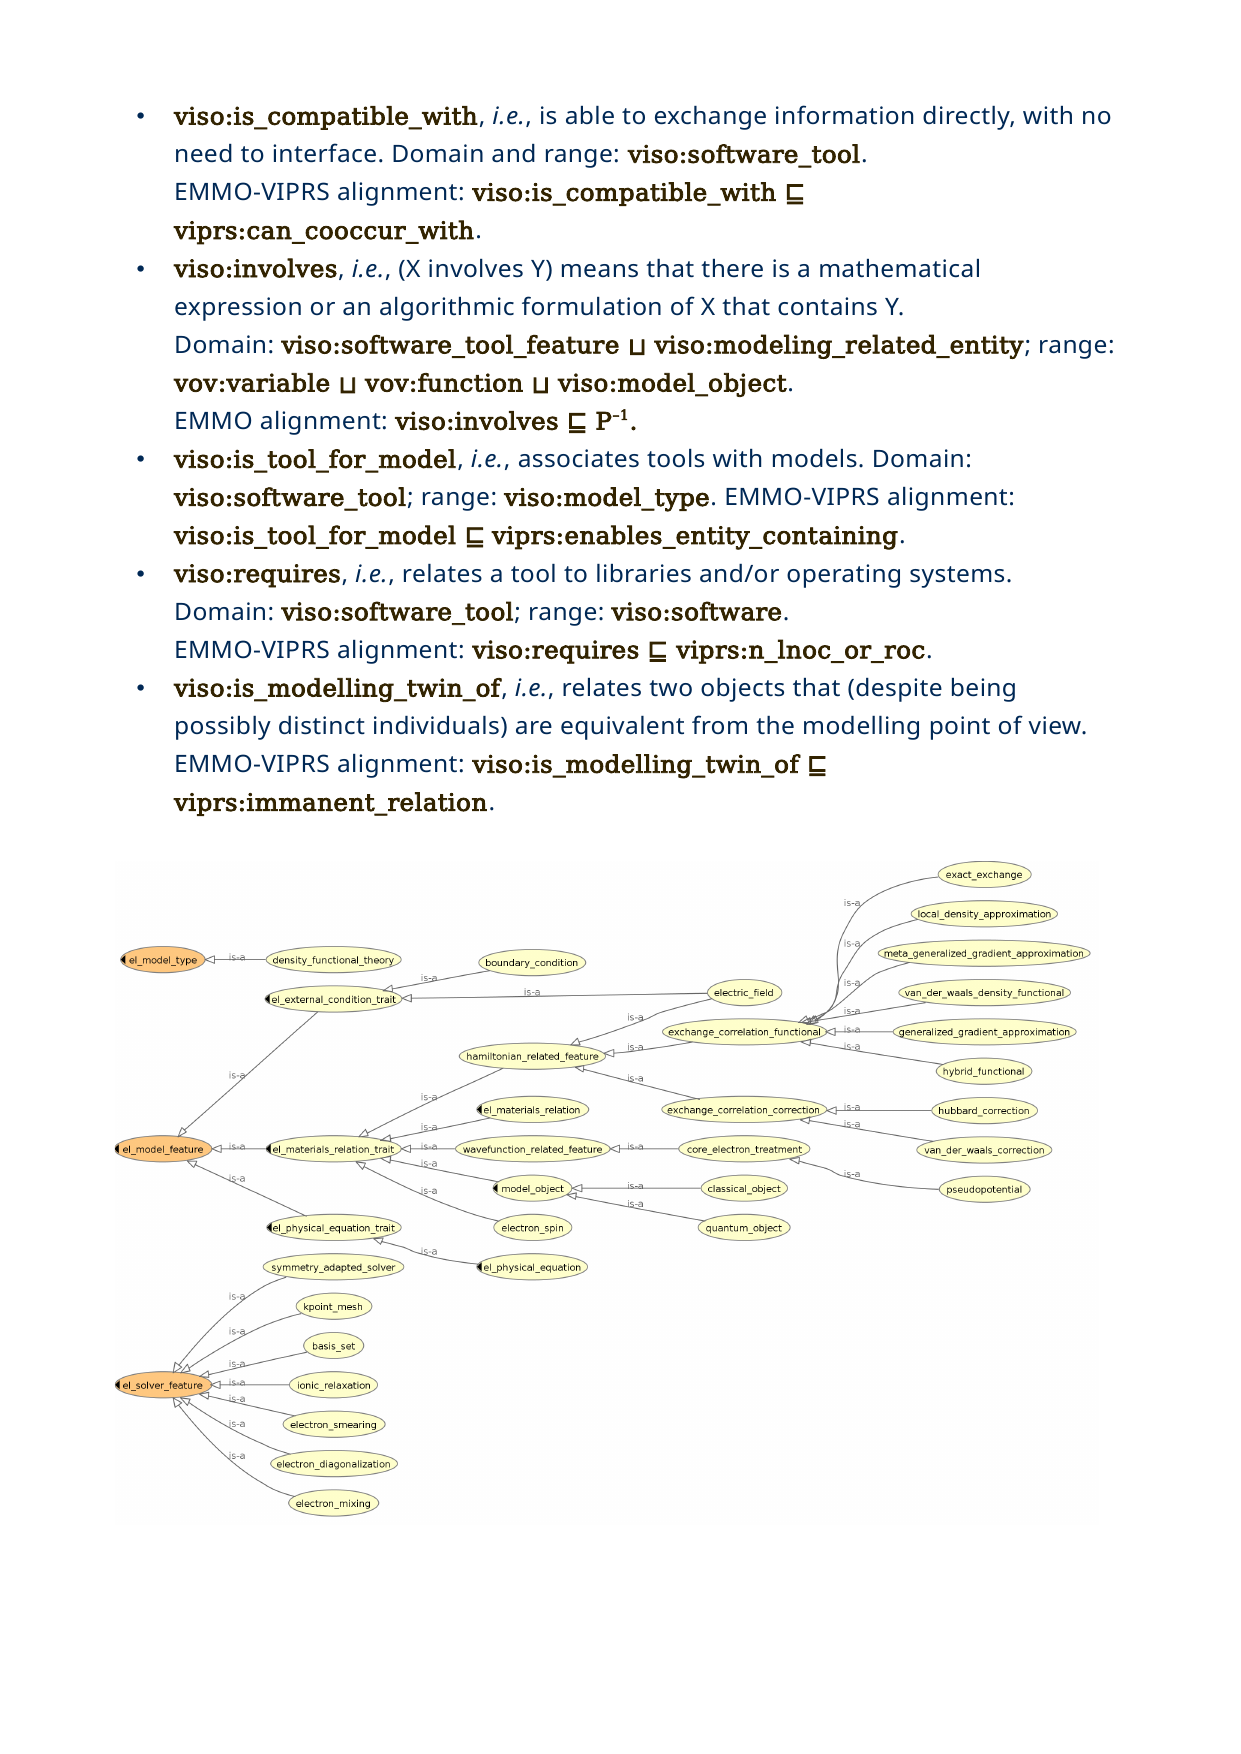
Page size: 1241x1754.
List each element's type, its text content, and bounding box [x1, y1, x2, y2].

list EMMO-VIPRS alignment: viso:requires ⊑ viprs:n_lnoc_or_roc. [136, 633, 1114, 665]
list EMMO-VIPRS alignment: viso:is_compatible_with ⊑ viprs:can_cooccur_with. [136, 175, 1114, 246]
list viso:is_modelling_twin_of, i.e., relates two objects that (despite being possibly distinct individuals) are equivalent from the modelling point of view. [136, 671, 1114, 742]
list viso:involves, i.e., (X involves Y) means that there is a mathematical expression or an algorithmic formulation of X that contains Y. [136, 251, 1114, 322]
picture [114, 861, 1099, 1525]
list Domain: viso:software_tool_feature ⊔ viso:modeling_related_entity; range: vov:variable ⊔ vov:function ⊔ viso:model_object. [136, 328, 1114, 398]
list Domain: viso:software_tool; range: viso:software. [136, 594, 1114, 627]
list viso:requires, i.e., relates a tool to libraries and/or operating systems. [136, 556, 1114, 589]
list EMMO alignment: viso:involves ⊑ P–1. [136, 404, 1114, 437]
list EMMO-VIPRS alignment: viso:is_modelling_twin_of ⊑ viprs:immanent_relation. [136, 747, 1114, 818]
list viso:is_compatible_with, i.e., is able to exchange information directly, with no need to interface. Domain and range: viso:software_tool. [136, 99, 1114, 170]
list viso:is_tool_for_model, i.e., associates tools with models. Domain: viso:software_tool; range: viso:model_type. EMMO-VIPRS alignment: viso:is_tool_for_model ⊑ viprs:enables_entity_containing. [136, 442, 1114, 551]
